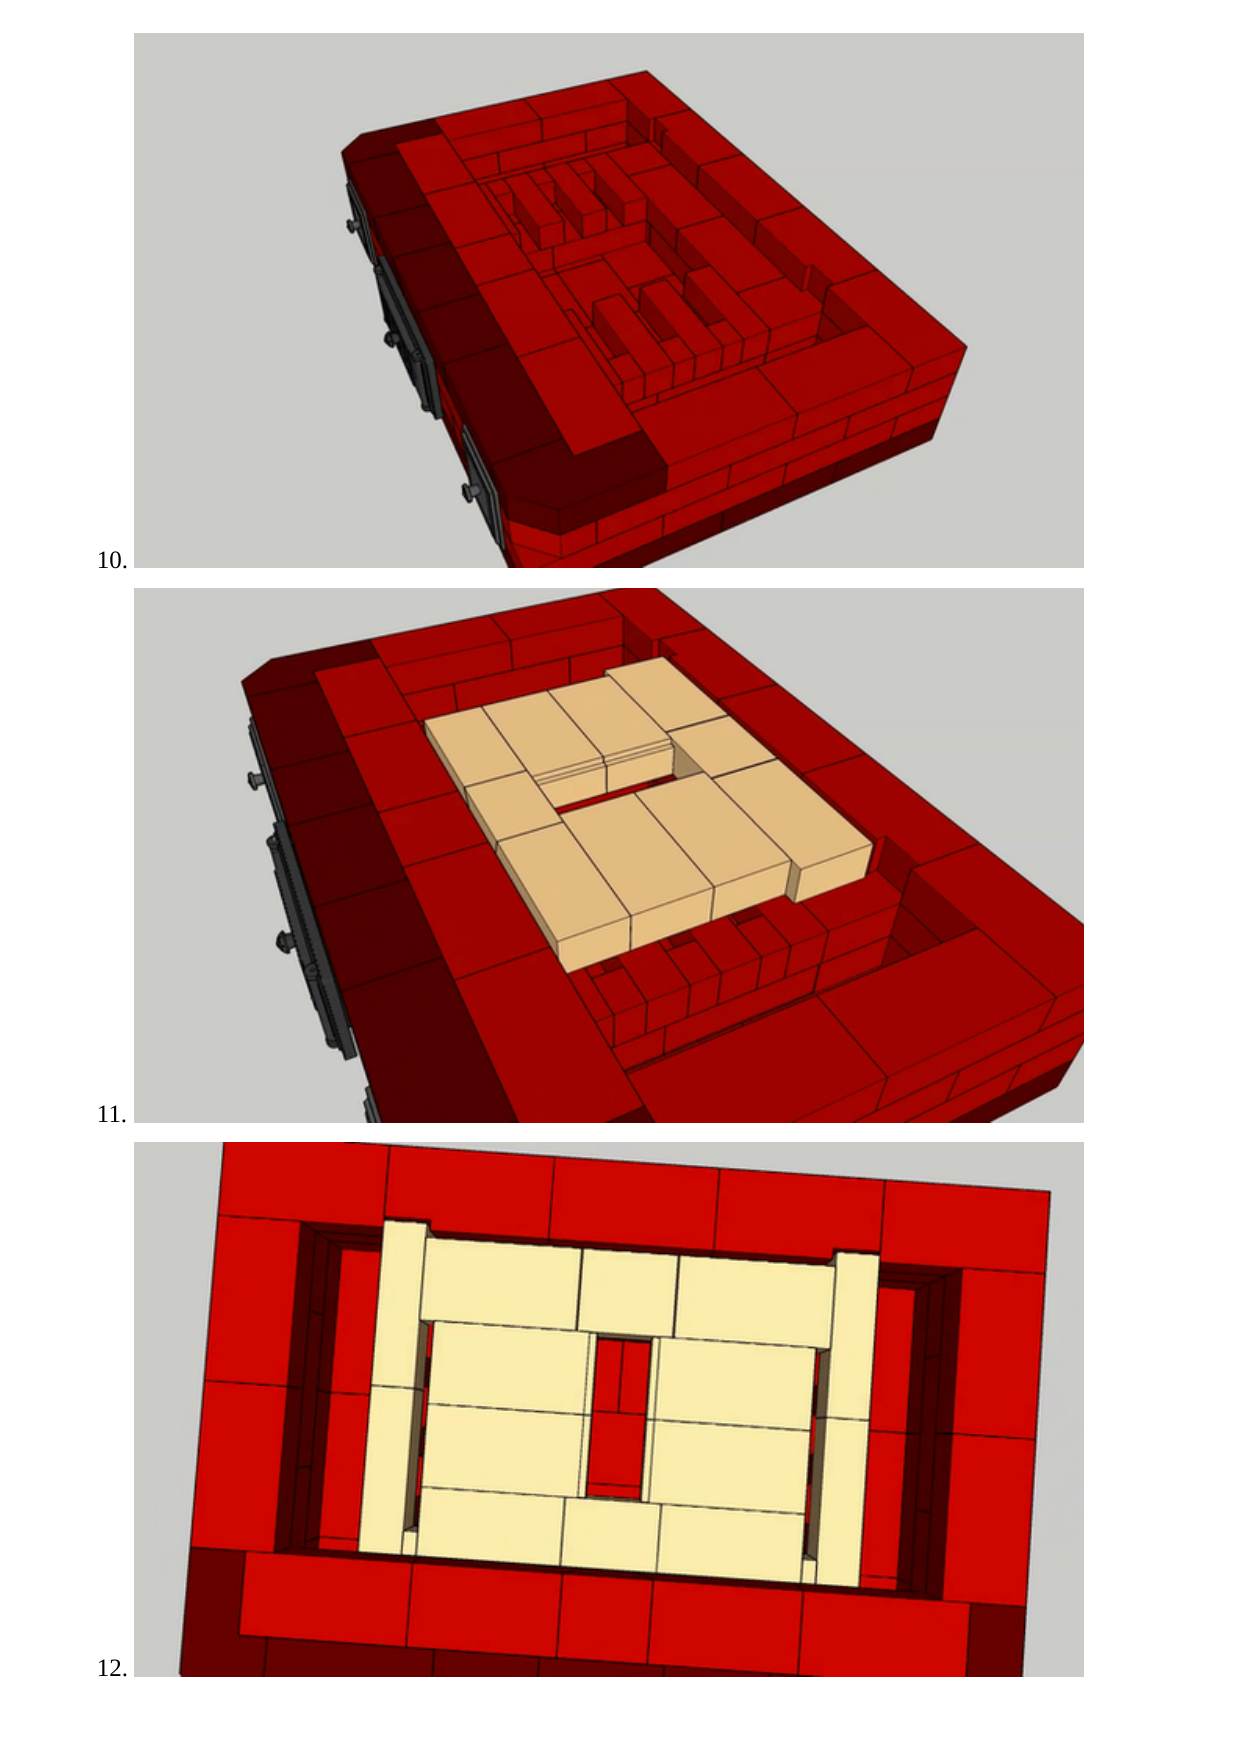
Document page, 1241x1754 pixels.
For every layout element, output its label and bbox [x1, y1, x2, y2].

picture [134, 1142, 1084, 1677]
picture [134, 33, 1084, 568]
picture [134, 588, 1084, 1123]
